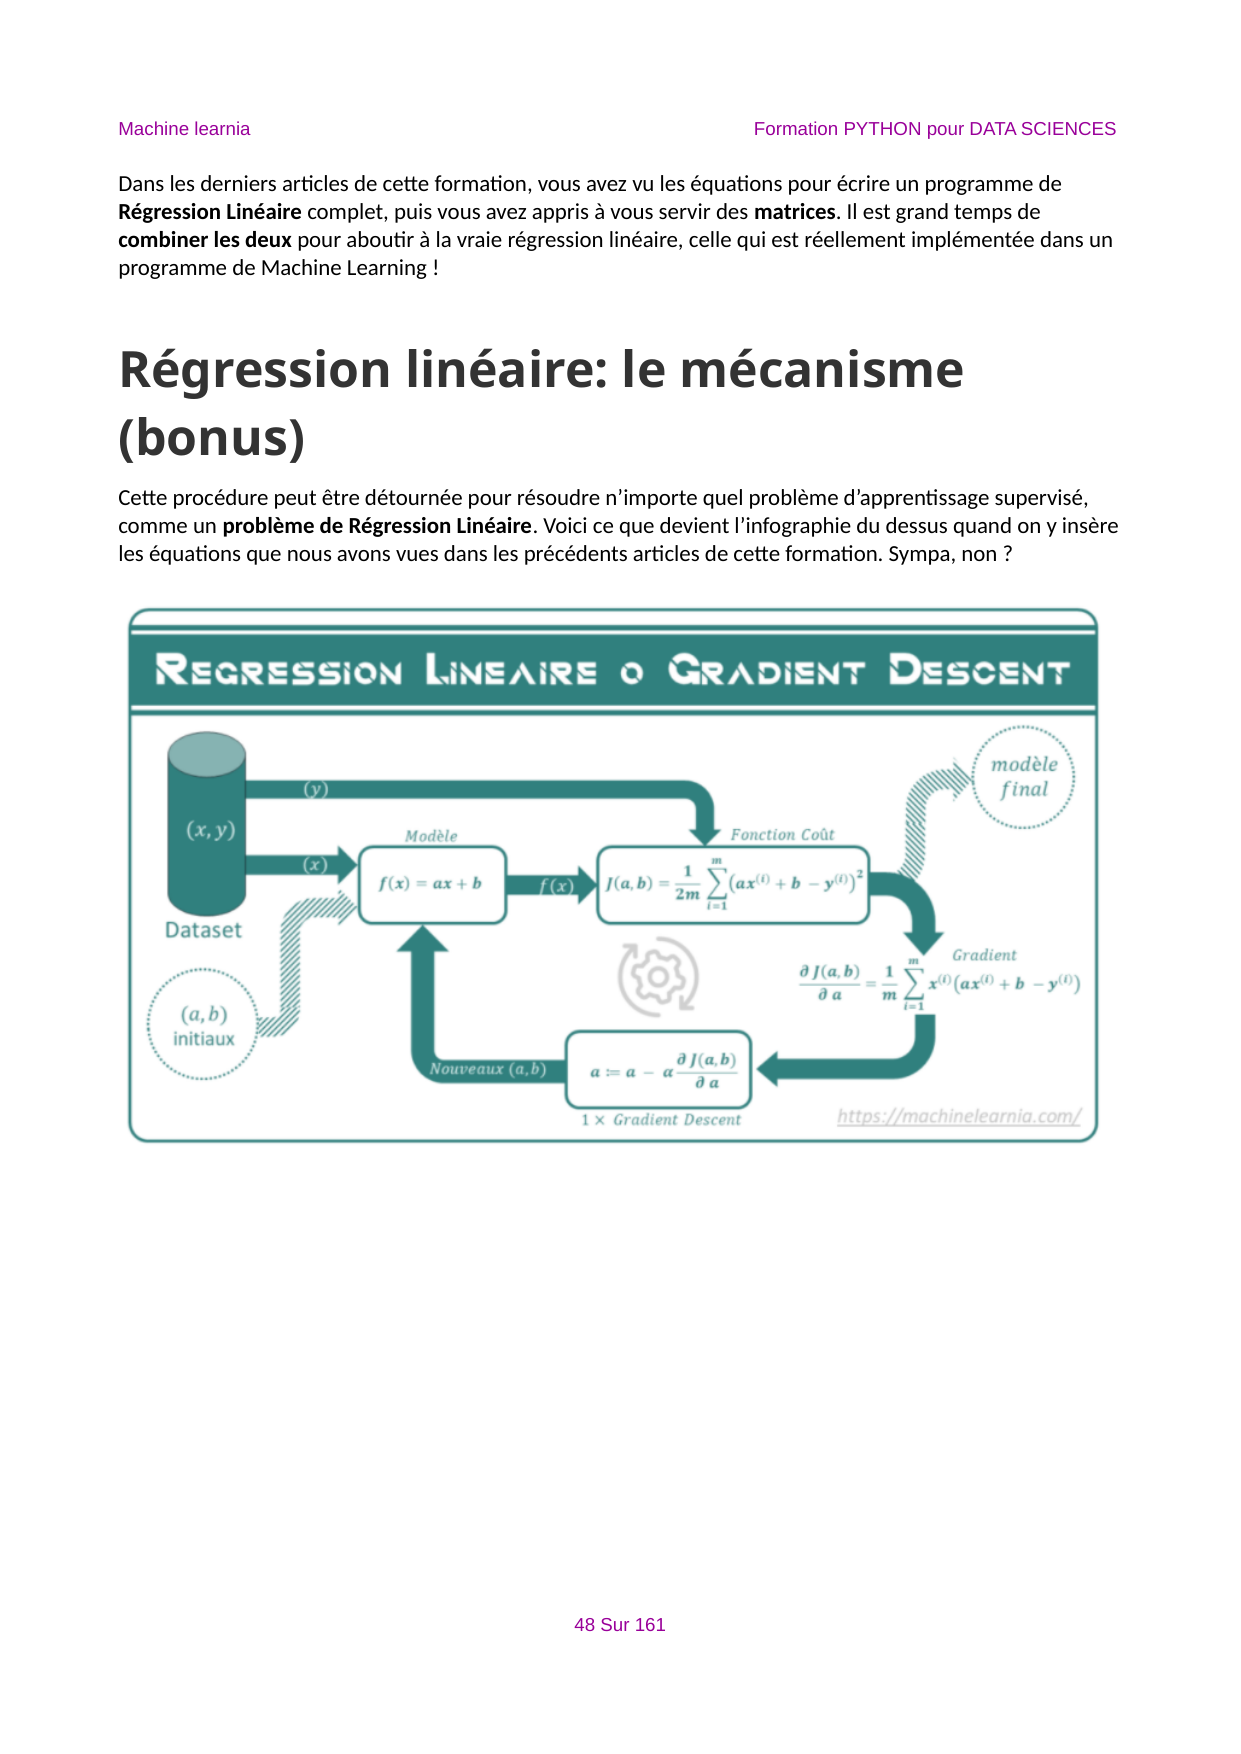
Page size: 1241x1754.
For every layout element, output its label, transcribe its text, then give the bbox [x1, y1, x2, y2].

picture [118, 595, 1122, 1162]
text Cette procédure peut être détournée pour résoudre n’importe quel problème d’apprentissage supervisé, comme un problème de Régression Linéaire. Voici ce que devient l’infographie du dessus quand on y insère les équations que nous avons vues dans les précédents articles de cette formation. Sympa, non ? [118, 483, 1122, 567]
subtitle Régression linéaire: le mécanisme (bonus) [118, 334, 1122, 471]
text Dans les derniers articles de cette formation, vous avez vu les équations pour écrire un programme de Régression Linéaire complet, puis vous avez appris à vous servir des matrices. Il est grand temps de combiner les deux pour aboutir à la vraie régression linéaire, celle qui est réellement implémentée dans un programme de Machine Learning ! [118, 169, 1122, 281]
